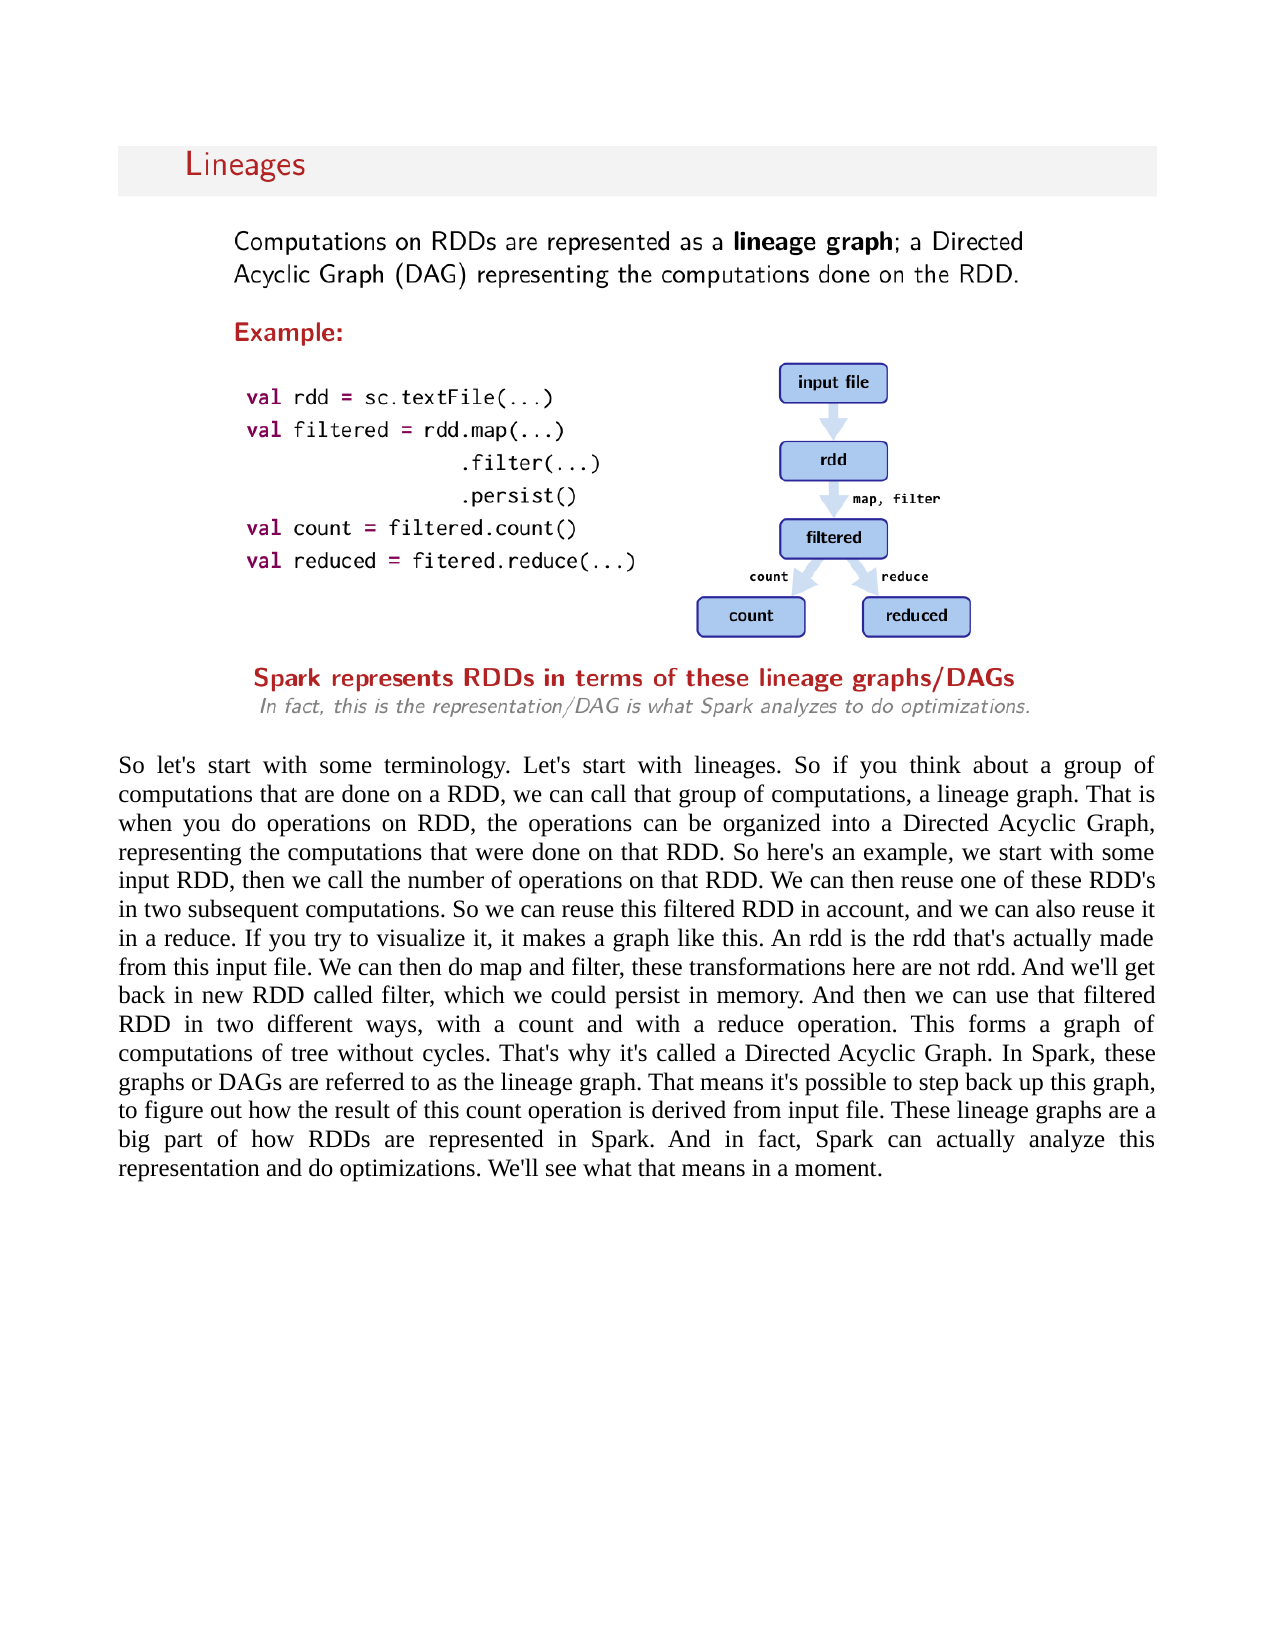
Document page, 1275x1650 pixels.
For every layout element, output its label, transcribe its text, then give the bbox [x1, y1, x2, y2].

picture [118, 146, 1157, 722]
text So let's start with some terminology. Let's start with lineages. So if you think about a group of computations that are done on a RDD, we can call that group of computations, a lineage graph. That is when you do operations on RDD, the operations can be organized into a Directed Acyclic Graph, representing the computations that were done on that RDD. So here's an example, we start with some input RDD, then we call the number of operations on that RDD. We can then reuse one of these RDD's in two subsequent computations. So we can reuse this filtered RDD in account, and we can also reuse it in a reduce. If you try to visualize it, it makes a graph like this. An rdd is the rdd that's actually made from this input file. We can then do map and filter, these transformations here are not rdd. And we'll get back in new RDD called filter, which we could persist in memory. And then we can use that filtered RDD in two different ways, with a count and with a reduce operation. This forms a graph of computations of tree without cycles. That's why it's called a Directed Acyclic Graph. In Spark, these graphs or DAGs are referred to as the lineage graph. That means it's possible to step back up this graph, to figure out how the result of this count operation is derived from input file. These lineage graphs are a big part of how RDDs are represented in Spark. And in fact, Spark can actually analyze this representation and do optimizations. We'll see what that means in a moment. [118, 751, 1157, 1182]
